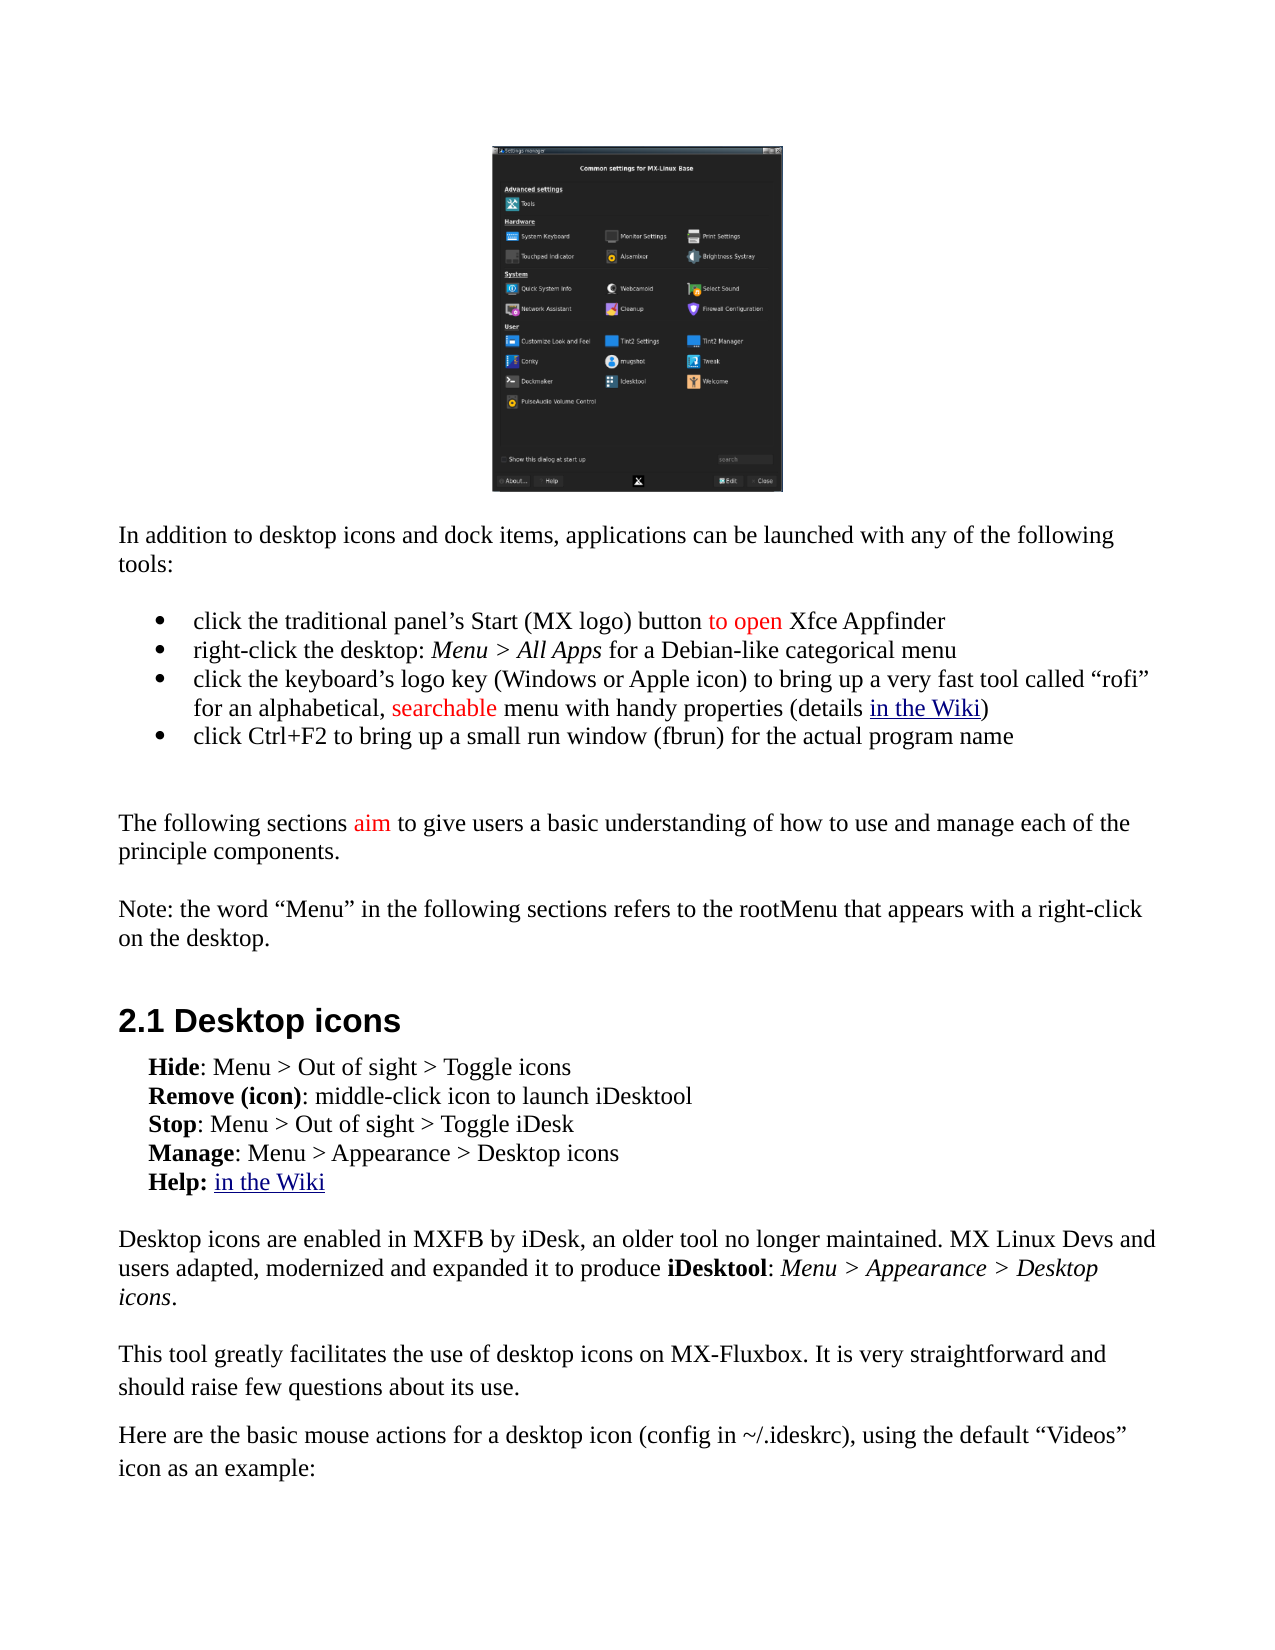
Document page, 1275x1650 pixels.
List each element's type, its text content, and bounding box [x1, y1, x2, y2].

text Desktop icons are enabled in MXFB by iDesk, an older tool no longer maintained. MX Linux Devs and users adapted, modernized and expanded it to produce iDesktool: Menu > Appearance > Desktop icons. [118, 1224, 1157, 1311]
subtitle 2.1 Desktop icons [118, 1001, 1157, 1039]
list click the keyboard’s logo key (Windows or Apple icon) to bring up a very fast tool called “rofi” for an alphabetical, searchable menu with handy properties (details in the Wiki) [156, 664, 1157, 721]
text Stop: Menu > Out of sight > Toggle iDesk [148, 1109, 1157, 1138]
text The following sections aim to give users a basic understanding of how to use and manage each of the principle components. [118, 808, 1157, 865]
list click the traditional panel’s Start (MX logo) button to open Xfce Appfinder [156, 606, 1157, 635]
text Remove (icon): middle-click icon to launch iDesktool [148, 1081, 1157, 1109]
list right-click the desktop: Menu > All Apps for a Debian-like categorical menu [156, 635, 1157, 664]
text Here are the basic mouse actions for a desktop icon (config in ~/.ideskrc), using the default “Videos” icon as an example: [118, 1420, 1157, 1482]
text Help: in the Wiki [148, 1167, 1157, 1196]
text This tool greatly facilitates the use of desktop icons on MX-Fluxbox. It is very straightforward and should raise few questions about its use. [118, 1339, 1157, 1401]
text Hide: Menu > Out of sight > Toggle icons [148, 1052, 1157, 1081]
picture [492, 146, 783, 492]
text Note: the word “Menu” in the following sections refers to the rootMenu that appears with a right-click on the desktop. [118, 894, 1157, 951]
text In addition to desktop icons and dock items, applications can be launched with any of the following tools: [118, 520, 1157, 578]
text Manage: Menu > Appearance > Desktop icons [148, 1138, 1157, 1167]
list click Ctrl+F2 to bring up a small run window (fbrun) for the actual program name [156, 721, 1157, 750]
